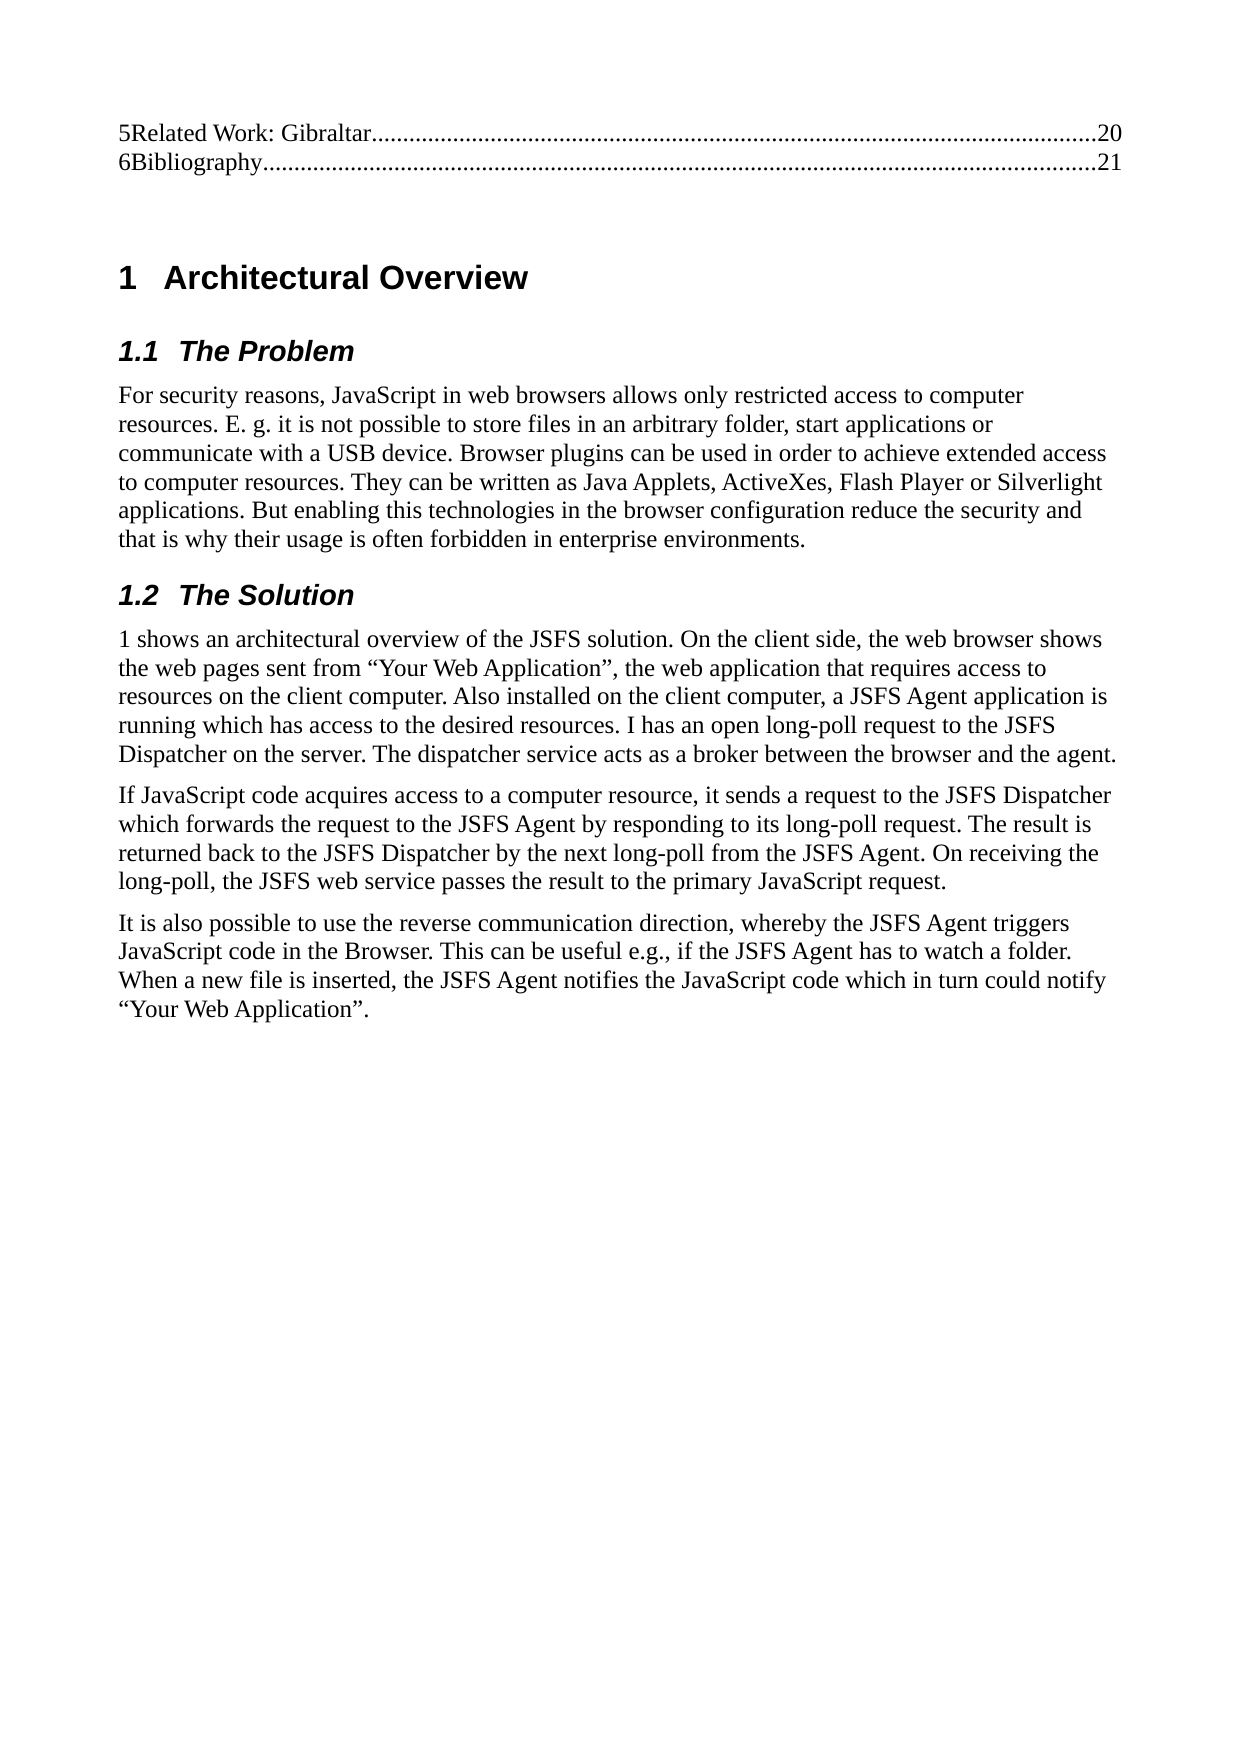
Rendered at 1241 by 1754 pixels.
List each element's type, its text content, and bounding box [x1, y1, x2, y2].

text 5Related Work: Gibraltar 20 [118, 118, 1122, 147]
subtitle The Problem [118, 334, 1122, 368]
text 6Bibliography 21 [118, 147, 1122, 176]
text For security reasons, JavaScript in web browsers allows only restricted access to computer resources. E. g. it is not possible to store files in an arbitrary folder, start applications or communicate with a USB device. Browser plugins can be used in order to achieve extended access to computer resources. They can be written as Java Applets, ActiveXes, Flash Player or Silverlight applications. But enabling this technologies in the browser configuration reduce the security and that is why their usage is often forbidden in enterprise environments. [118, 380, 1122, 553]
text If JavaScript code acquires access to a computer resource, it sends a request to the JSFS Dispatcher which forwards the request to the JSFS Agent by responding to its long-poll request. The result is returned back to the JSFS Dispatcher by the next long-poll from the JSFS Agent. On receiving the long-poll, the JSFS web service passes the result to the primary JavaScript request. [118, 780, 1122, 895]
subtitle Architectural Overview [118, 258, 1122, 297]
subtitle The Solution [118, 578, 1122, 611]
text It is also possible to use the reverse communication direction, whereby the JSFS Agent triggers JavaScript code in the Browser. This can be useful e.g., if the JSFS Agent has to watch a folder. When a new file is inserted, the JSFS Agent notifies the JavaScript code which in turn could notify “Your Web Application”. [118, 908, 1122, 1023]
text Abbildung 1 shows an architectural overview of the JSFS solution. On the client side, the web browser shows the web pages sent from “Your Web Application”, the web application that requires access to resources on the client computer. Also installed on the client computer, a JSFS Agent application is running which has access to the desired resources. I has an open long-poll request to the JSFS Dispatcher on the server. The dispatcher service acts as a broker between the browser and the agent. [118, 624, 1122, 768]
